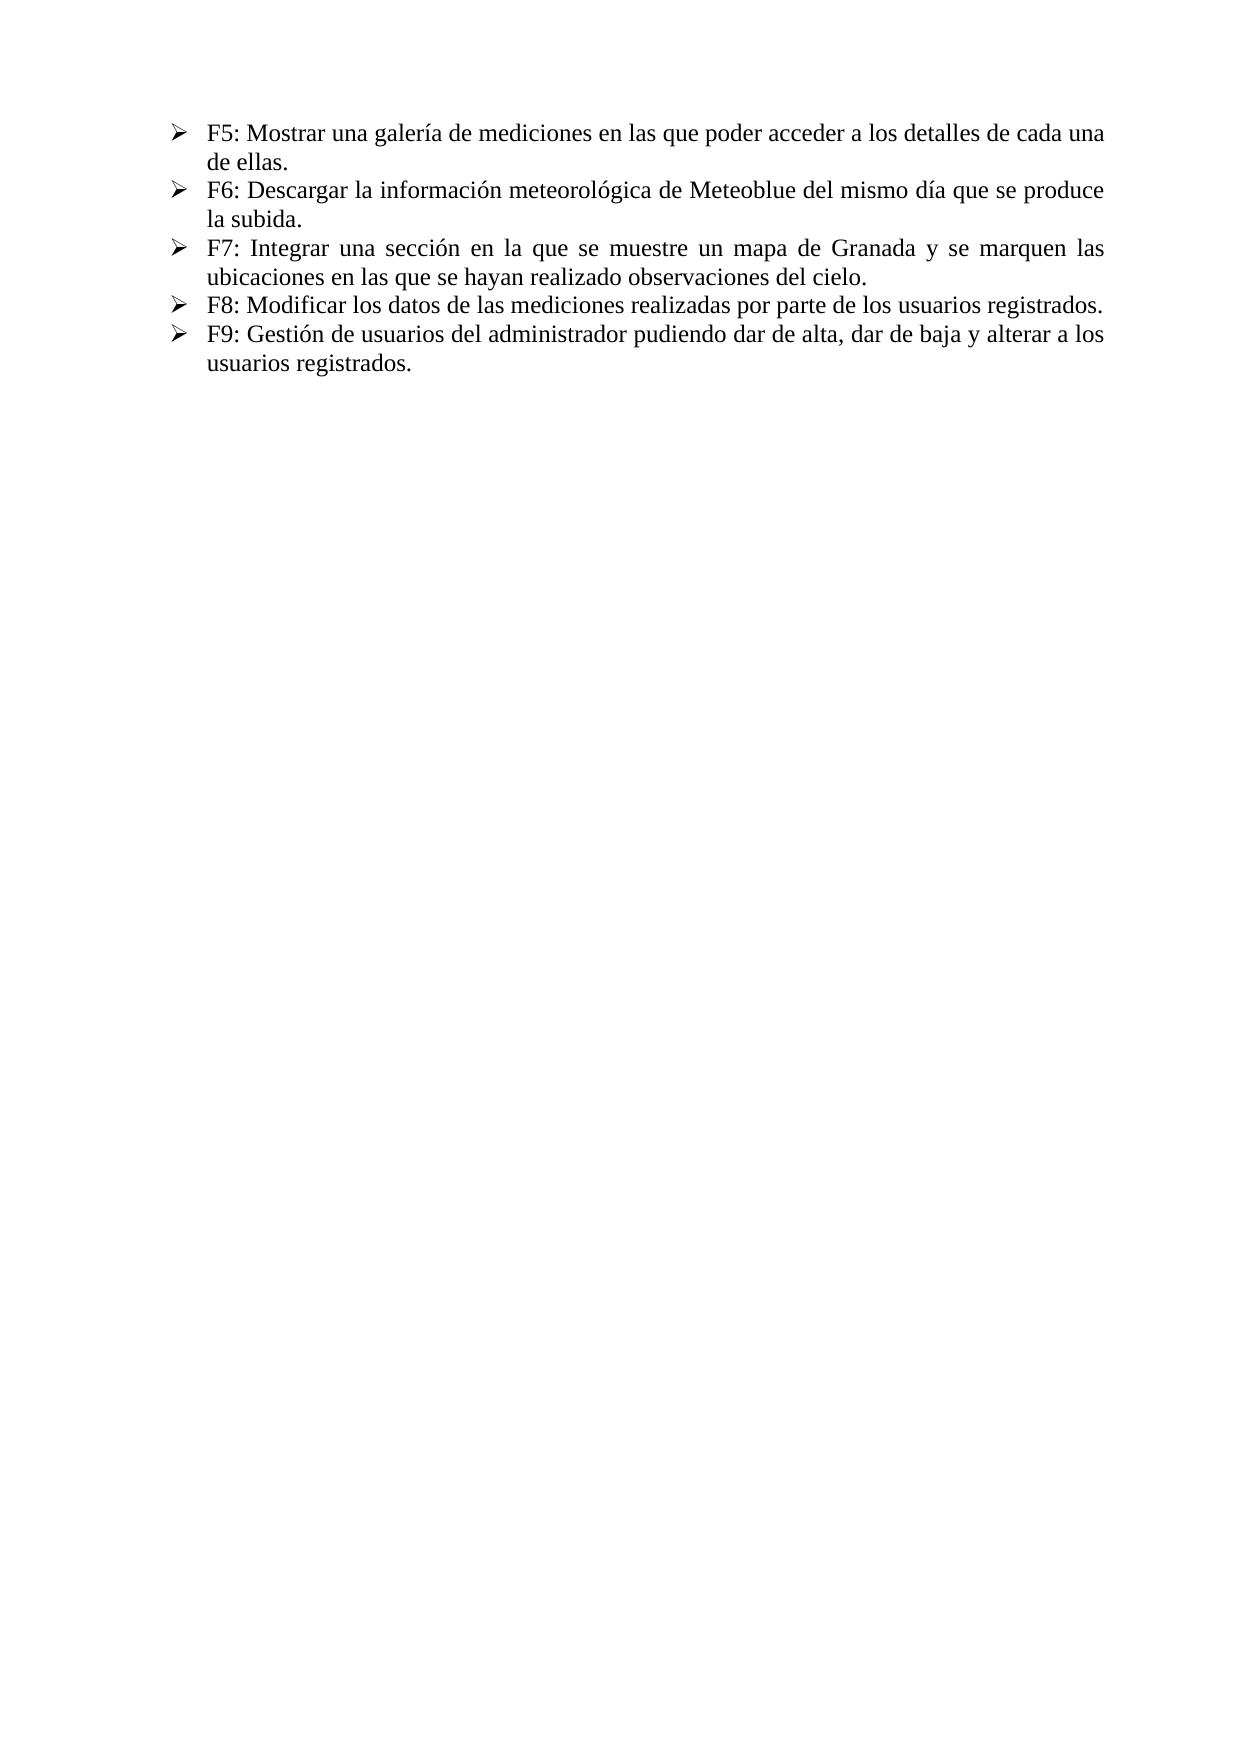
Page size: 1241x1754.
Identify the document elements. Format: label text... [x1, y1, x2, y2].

list F7: Integrar una sección en la que se muestre un mapa de Granada y se marquen las ubicaciones en las que se hayan realizado observaciones del cielo. [169, 233, 1106, 291]
list F6: Descargar la información meteorológica de Meteoblue del mismo día que se produce la subida. [169, 176, 1106, 233]
list F9: Gestión de usuarios del administrador pudiendo dar de alta, dar de baja y alterar a los usuarios registrados. [169, 319, 1106, 377]
list F8: Modificar los datos de las mediciones realizadas por parte de los usuarios registrados. [169, 291, 1106, 319]
list F5: Mostrar una galería de mediciones en las que poder acceder a los detalles de cada una de ellas. [169, 118, 1106, 176]
